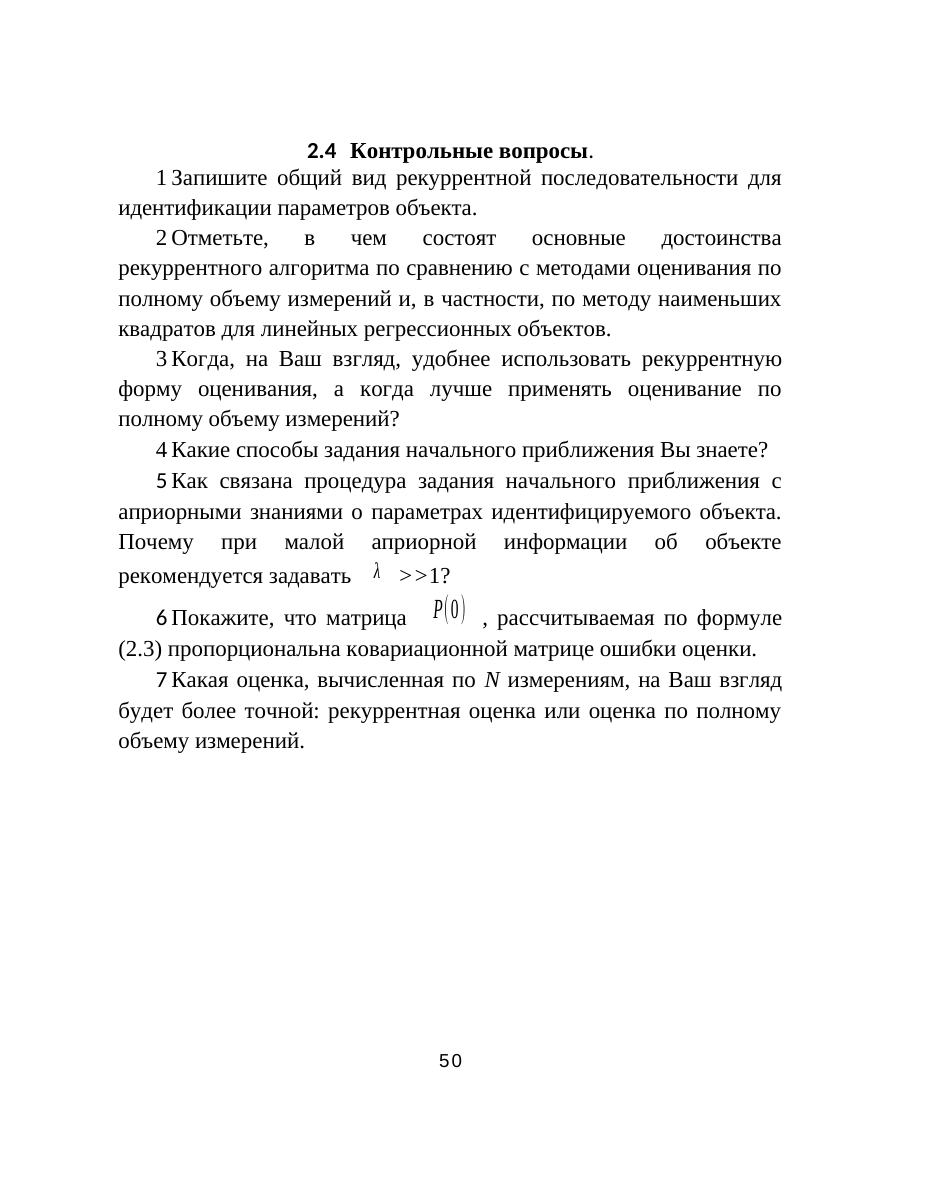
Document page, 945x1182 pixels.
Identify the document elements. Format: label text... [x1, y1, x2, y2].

list Покажите, что матрица , рассчитываемая по формуле (2.3) пропорциональна ковариационной матрице ошибки оценки. [118, 592, 783, 661]
list Как связана процедура задания начального приближения с априорными знаниями о параметрах идентифицируемого объекта. Почему при малой априорной информации об объекте рекомендуется задавать >>1? [118, 466, 783, 588]
list Запишите общий вид рекуррентной последовательности для идентификации параметров объекта. [118, 164, 783, 220]
list Какие способы задания начального приближения Вы знаете? [118, 436, 783, 462]
list Когда, на Ваш взгляд, удобнее использовать рекуррентную форму оценивания, а когда лучше применять оценивание по полному объему измерений? [118, 345, 783, 432]
list Какая оценка, вычисленная по N измерениям, на Ваш взгляд будет более точной: рекуррентная оценка или оценка по полному объему измерений. [118, 665, 783, 754]
list Отметьте, в чем состоят основные достоинства рекуррентного алгоритма по сравнению с методами оценивания по полному объему измерений и, в частности, по методу наименьших квадратов для линейных регрессионных объектов. [118, 224, 783, 341]
list Контрольные вопросы. [118, 136, 783, 164]
